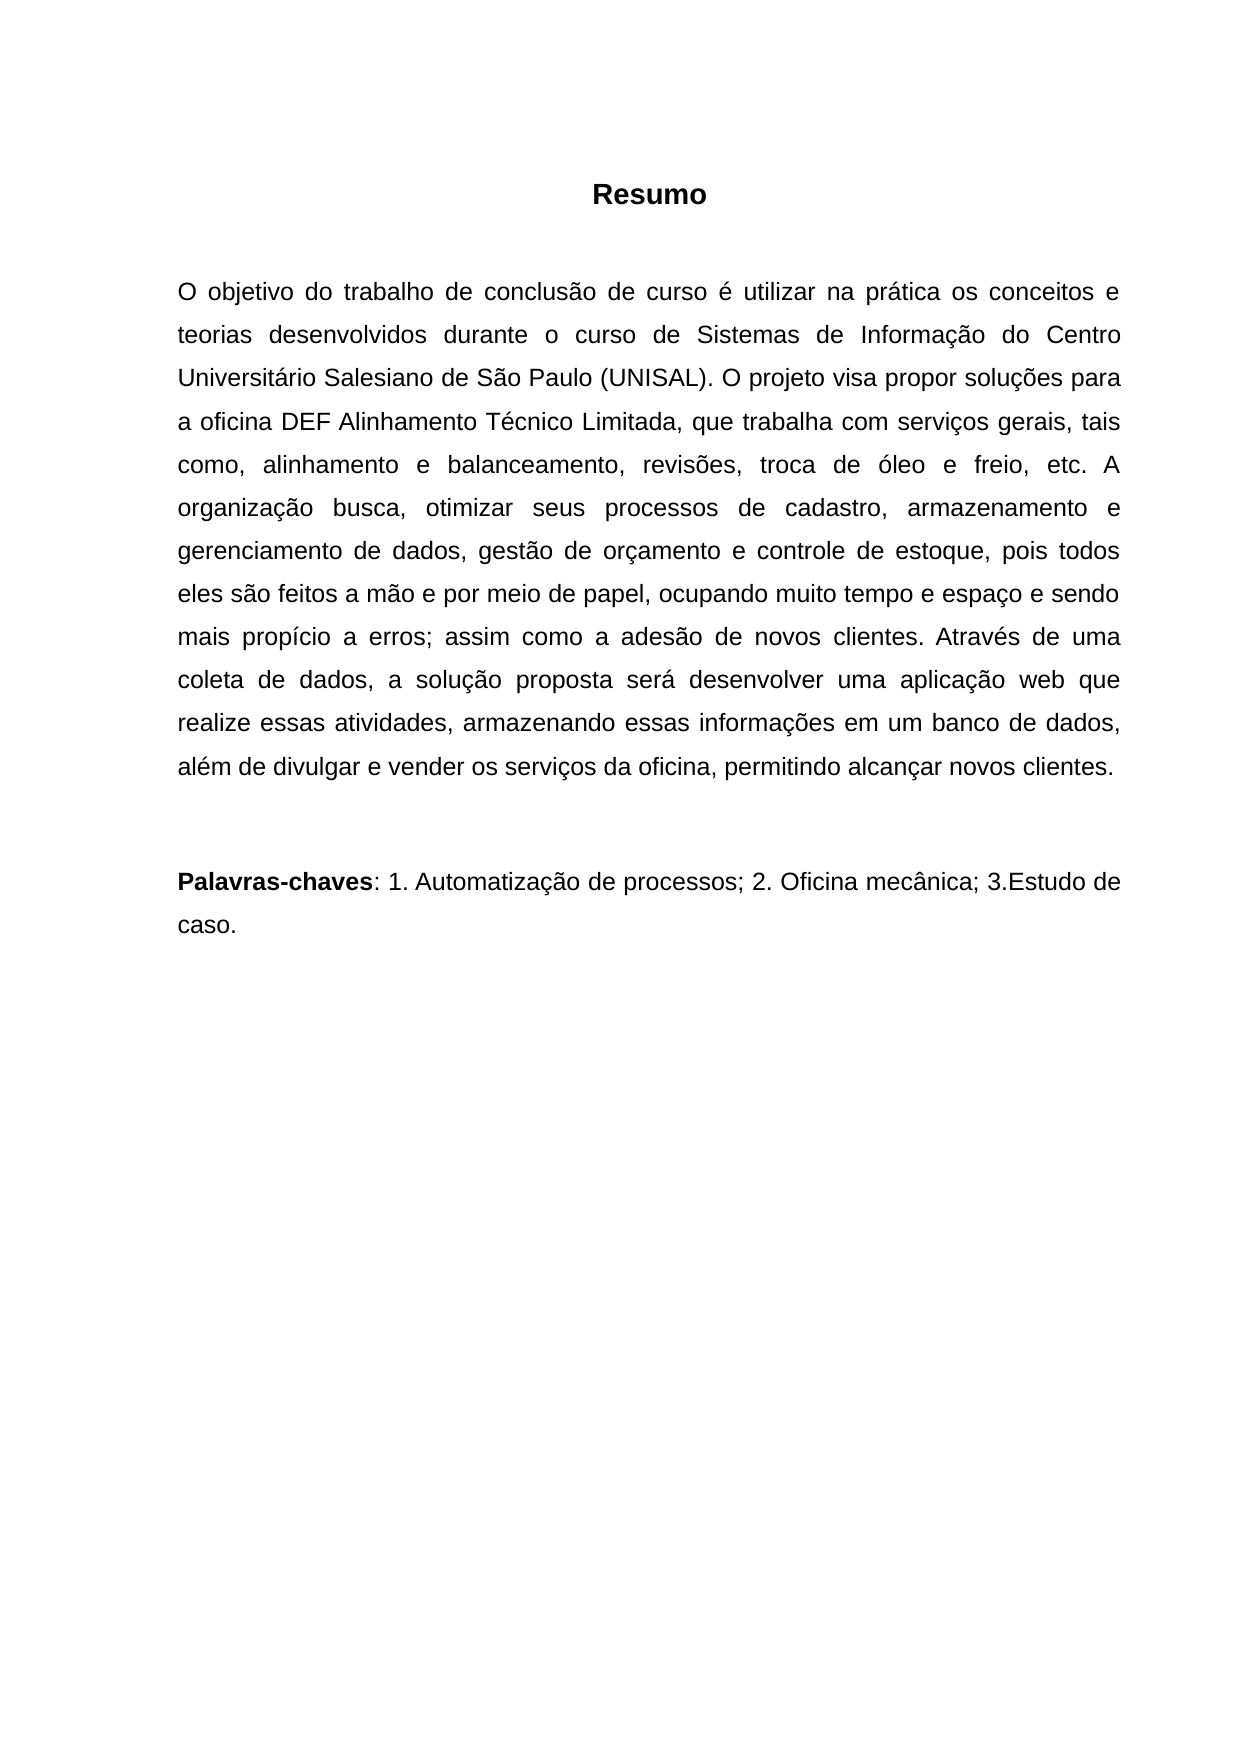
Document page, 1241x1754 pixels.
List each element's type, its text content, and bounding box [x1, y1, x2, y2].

text Resumo [177, 177, 1122, 211]
text O objetivo do trabalho de conclusão de curso é utilizar na prática os conceitos e teorias desenvolvidos durante o curso de Sistemas de Informação do Centro Universitário Salesiano de São Paulo (UNISAL). O projeto visa propor soluções para a oficina DEF Alinhamento Técnico Limitada, que trabalha com serviços gerais, tais como, alinhamento e balanceamento, revisões, troca de óleo e freio, etc. A organização busca, otimizar seus processos de cadastro, armazenamento e gerenciamento de dados, gestão de orçamento e controle de estoque, pois todos eles são feitos a mão e por meio de papel, ocupando muito tempo e espaço e sendo mais propício a erros; assim como a adesão de novos clientes. Através de uma coleta de dados, a solução proposta será desenvolver uma aplicação web que realize essas atividades, armazenando essas informações em um banco de dados, além de divulgar e vender os serviços da oficina, permitindo alcançar novos clientes. [177, 277, 1122, 780]
text Palavras-chaves: 1. Automatização de processos; 2. Oficina mecânica; 3.Estudo de caso. [177, 866, 1122, 938]
